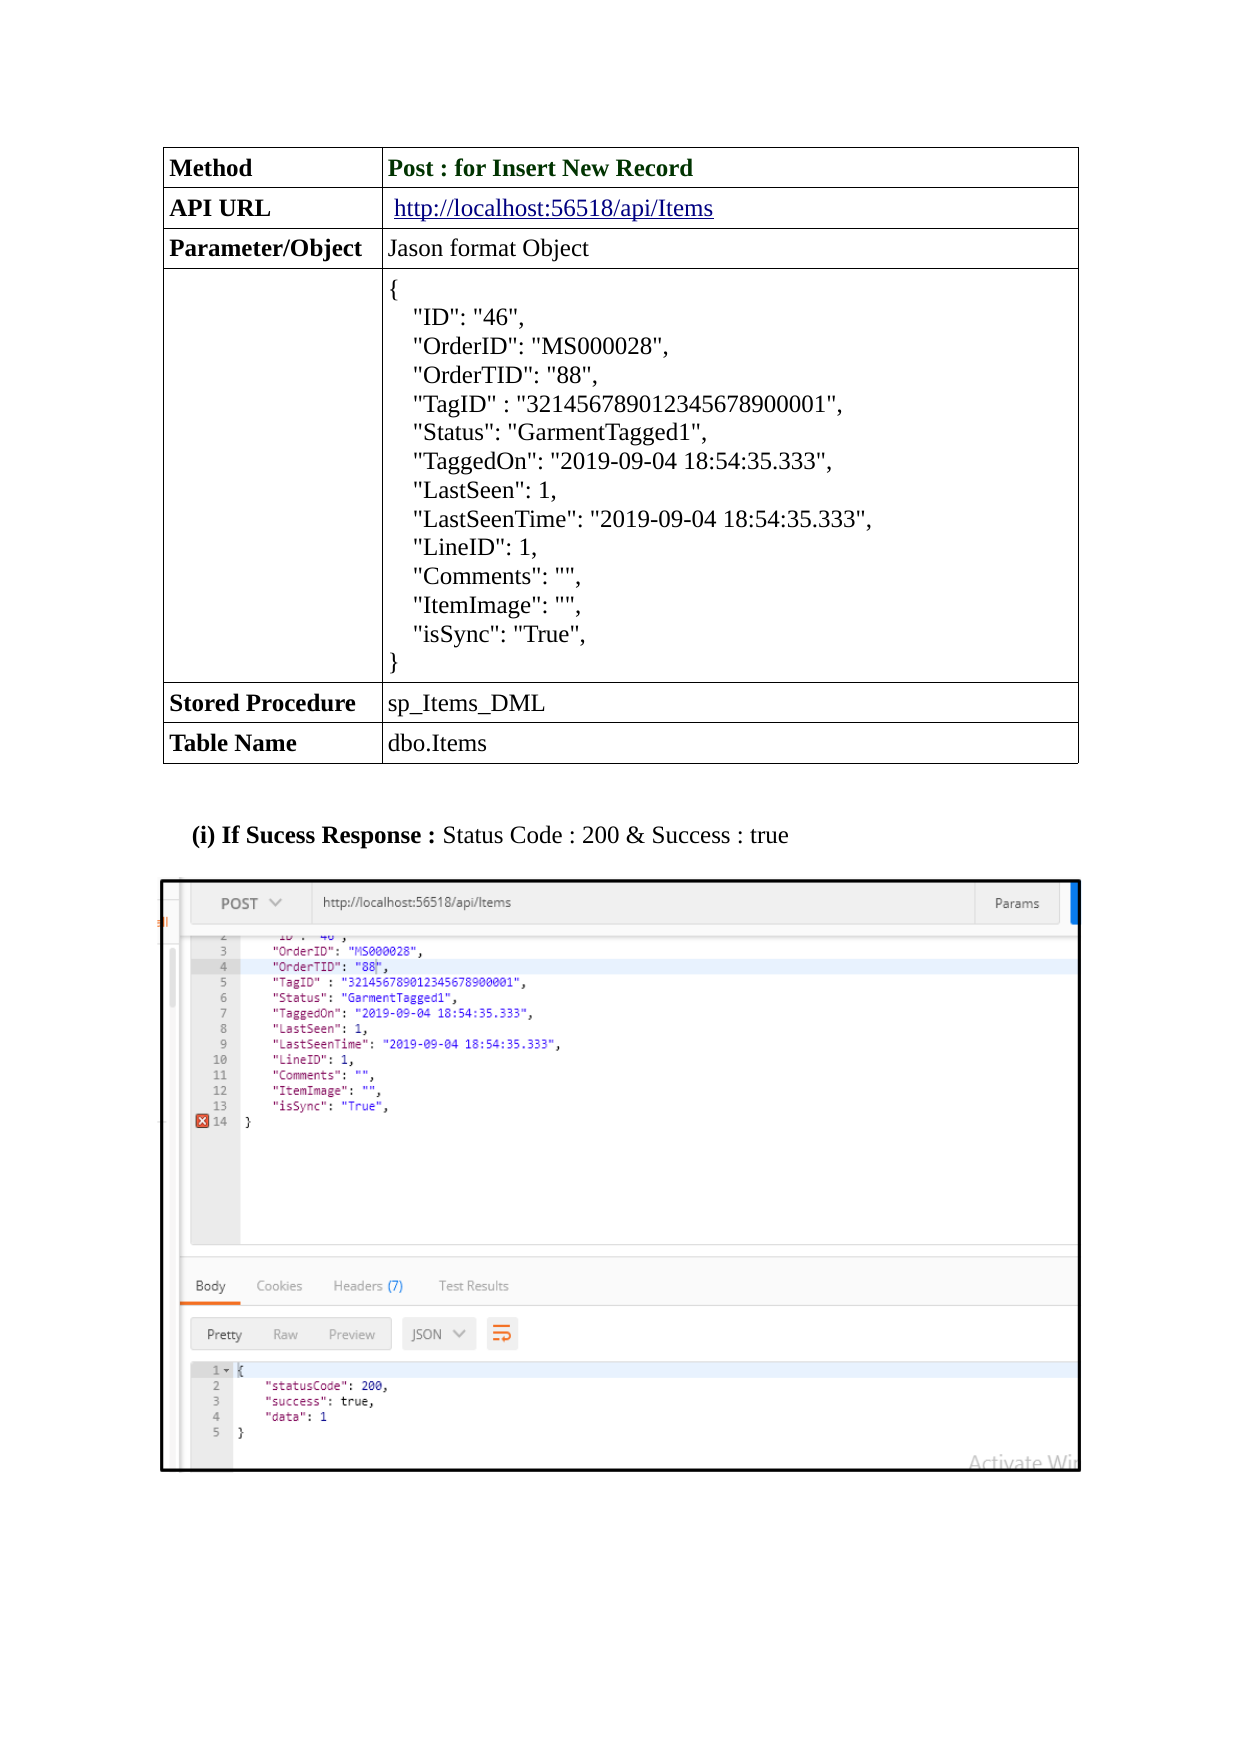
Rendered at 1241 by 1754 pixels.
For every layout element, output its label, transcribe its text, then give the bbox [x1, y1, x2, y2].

table_header Post : for Insert New Record [383, 148, 1078, 187]
text (i) If Sucess Response : Status Code : 200 & Success : true [118, 820, 1122, 849]
table_cell Jason format Object [383, 229, 1078, 268]
table_cell { "ID": "46", "OrderID": "MS000028", "OrderTID": "88", "TagID" : "321456789012345678900001", "Status": "GarmentTagged1", "TaggedOn": "2019-09-04 18:54:35.333", "LastSeen": 1, "LastSeenTime": "2019-09-04 18:54:35.333", "LineID": 1, "Comments": "", "ItemImage": "", "isSync": "True", } [383, 269, 1078, 682]
table_cell http://localhost:56518/api/Items [383, 188, 1078, 227]
table_cell sp_Items_DML [383, 683, 1078, 722]
table_cell API URL [164, 188, 382, 227]
table_cell Parameter/Object [164, 229, 382, 268]
table_cell Table Name [164, 723, 382, 762]
table_cell Stored Procedure [164, 683, 382, 722]
table_header Method [164, 148, 382, 187]
picture [157, 877, 1082, 1473]
table_cell [164, 269, 382, 682]
table_cell dbo.Items [383, 723, 1078, 762]
